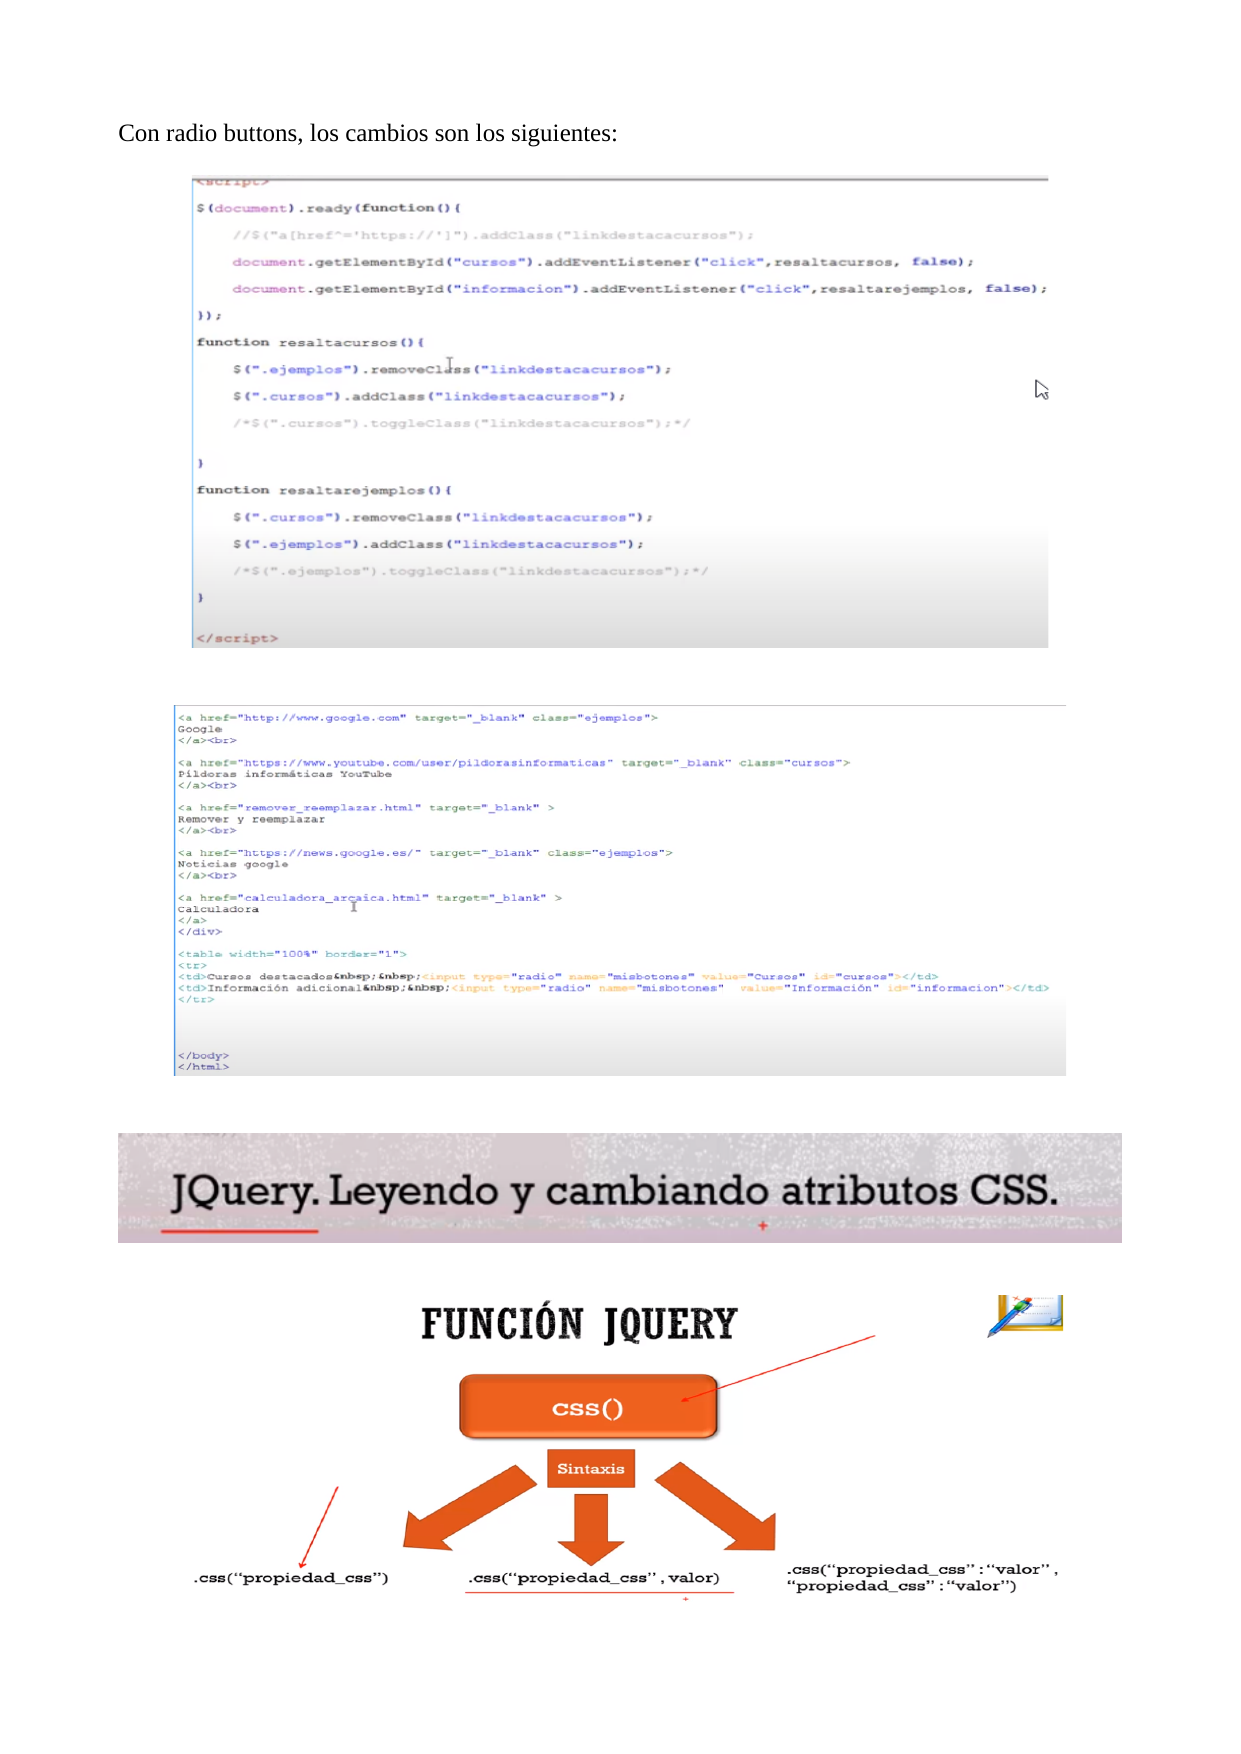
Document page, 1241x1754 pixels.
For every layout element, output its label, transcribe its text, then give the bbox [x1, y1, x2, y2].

picture [118, 1133, 1122, 1243]
picture [193, 1295, 1064, 1603]
text Con radio buttons, los cambios son los siguientes: [118, 118, 1122, 147]
picture [191, 175, 1049, 648]
picture [173, 705, 1067, 1076]
